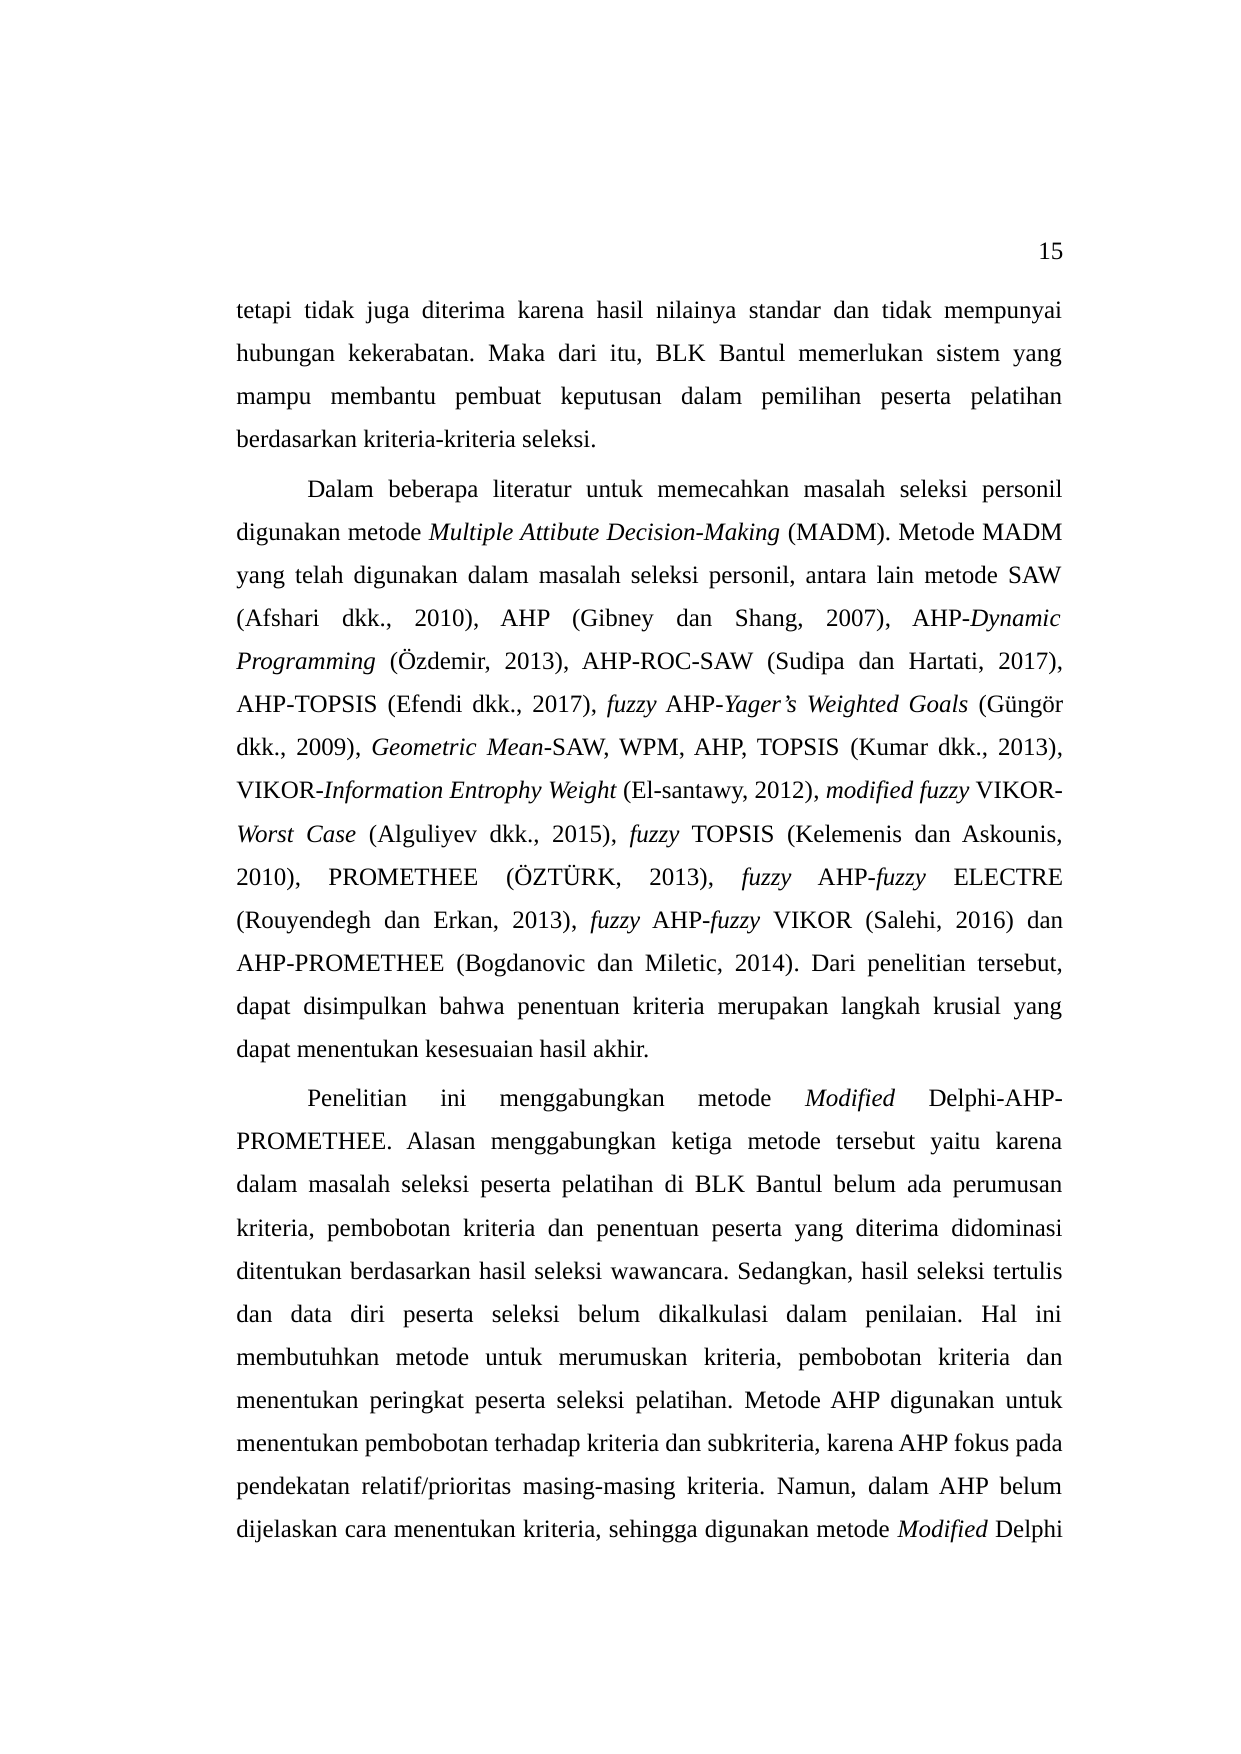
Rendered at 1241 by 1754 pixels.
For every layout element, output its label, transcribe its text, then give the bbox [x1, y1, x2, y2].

text Dalam beberapa literatur untuk memecahkan masalah seleksi personil digunakan metode Multiple Attibute Decision-Making (MADM). Metode MADM yang telah digunakan dalam masalah seleksi personil, antara lain metode SAW (Afshari dkk., 2010), AHP (Gibney dan Shang, 2007), AHP-Dynamic Programming (Özdemir, 2013), AHP-ROC-SAW (Sudipa dan Hartati, 2017), AHP-TOPSIS (Efendi dkk., 2017), fuzzy AHP-Yager’s Weighted Goals (Güngör dkk., 2009), Geometric Mean-SAW, WPM, AHP, TOPSIS (Kumar dkk., 2013), VIKOR-Information Entrophy Weight (El-santawy, 2012), modified fuzzy VIKOR-Worst Case (Alguliyev dkk., 2015), fuzzy TOPSIS (Kelemenis dan Askounis, 2010), PROMETHEE (ÖZTÜRK, 2013), fuzzy AHP-fuzzy ELECTRE (Rouyendegh dan Erkan, 2013), fuzzy AHP-fuzzy VIKOR (Salehi, 2016) dan AHP-PROMETHEE (Bogdanovic dan Miletic, 2014). Dari penelitian tersebut, dapat disimpulkan bahwa penentuan kriteria merupakan langkah krusial yang dapat menentukan kesesuaian hasil akhir. [236, 474, 1063, 1063]
text Penelitian ini menggabungkan metode Modified Delphi-AHP-PROMETHEE. Alasan menggabungkan ketiga metode tersebut yaitu karena dalam masalah seleksi peserta pelatihan di BLK Bantul belum ada perumusan kriteria, pembobotan kriteria dan penentuan peserta yang diterima didominasi ditentukan berdasarkan hasil seleksi wawancara. Sedangkan, hasil seleksi tertulis dan data diri peserta seleksi belum dikalkulasi dalam penilaian. Hal ini membutuhkan metode untuk merumuskan kriteria, pembobotan kriteria dan menentukan peringkat peserta seleksi pelatihan. Metode AHP digunakan untuk menentukan pembobotan terhadap kriteria dan subkriteria, karena AHP fokus pada pendekatan relatif/prioritas masing-masing kriteria. Namun, dalam AHP belum dijelaskan cara menentukan kriteria, sehingga digunakan metode Modified Delphi [236, 1083, 1063, 1543]
text tetapi tidak juga diterima karena hasil nilainya standar dan tidak mempunyai hubungan kekerabatan. Maka dari itu, BLK Bantul memerlukan sistem yang mampu membantu pembuat keputusan dalam pemilihan peserta pelatihan berdasarkan kriteria-kriteria seleksi. [236, 295, 1063, 453]
